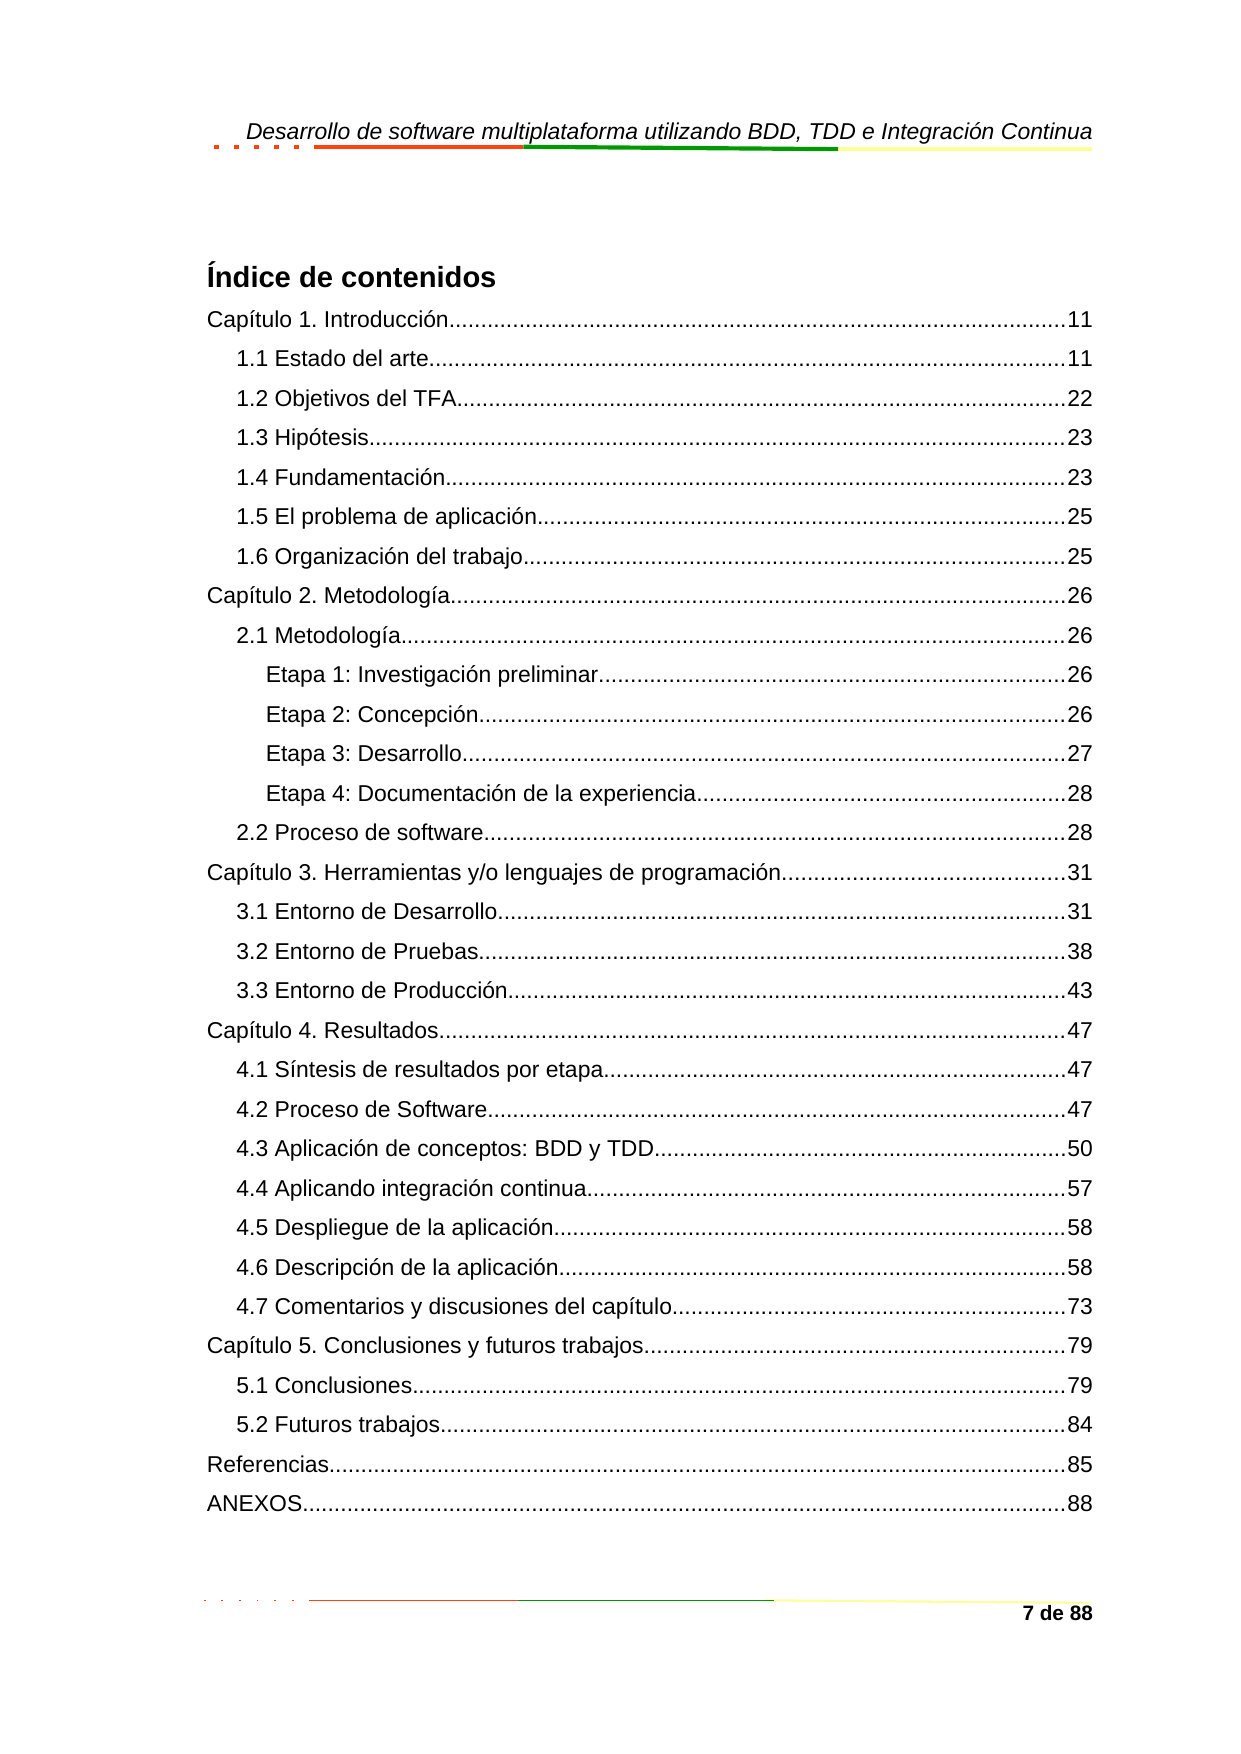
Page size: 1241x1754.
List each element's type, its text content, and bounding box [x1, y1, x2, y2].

text Capítulo 1. Introducción. 11 [207, 306, 1093, 332]
text 3.3 Entorno de Producción 43 [236, 977, 1093, 1003]
text ANEXOS 88 [207, 1490, 1093, 1517]
text 1.6 Organización del trabajo. 25 [236, 543, 1093, 569]
text 2.1 Metodología. 26 [236, 622, 1093, 648]
text 1.1 Estado del arte. 11 [236, 345, 1093, 372]
text 3.1 Entorno de Desarrollo. 31 [236, 898, 1093, 924]
text 1.3 Hipótesis. 23 [236, 424, 1093, 451]
text Etapa 2: Concepción. 26 [266, 701, 1093, 727]
text 4.6 Descripción de la aplicación. 58 [236, 1253, 1093, 1280]
text Etapa 4: Documentación de la experiencia. 28 [266, 780, 1093, 806]
text 4.2 Proceso de Software. 47 [236, 1096, 1093, 1122]
text Capítulo 2. Metodología. 26 [207, 582, 1093, 609]
text Referencias 85 [207, 1451, 1093, 1477]
text 4.1 Síntesis de resultados por etapa. 47 [236, 1056, 1093, 1082]
subtitle Índice de contenidos [207, 260, 1093, 293]
text Capítulo 3. Herramientas y/o lenguajes de programación. 31 [207, 859, 1093, 885]
text Etapa 1: Investigación preliminar. 26 [266, 661, 1093, 688]
text 1.4 Fundamentación. 23 [236, 464, 1093, 490]
text 4.4 Aplicando integración continua. 57 [236, 1174, 1093, 1201]
text 4.3 Aplicación de conceptos: BDD y TDD. 50 [236, 1135, 1093, 1161]
text 5.1 Conclusiones. 79 [236, 1372, 1093, 1398]
text 1.5 El problema de aplicación. 25 [236, 503, 1093, 530]
text 1.2 Objetivos del TFA. 22 [236, 385, 1093, 411]
text 3.2 Entorno de Pruebas 38 [236, 938, 1093, 964]
text 4.7 Comentarios y discusiones del capítulo. 73 [236, 1293, 1093, 1319]
text Capítulo 4. Resultados. 47 [207, 1017, 1093, 1043]
text 2.2 Proceso de software. 28 [236, 819, 1093, 846]
text 4.5 Despliegue de la aplicación. 58 [236, 1214, 1093, 1240]
text Capítulo 5. Conclusiones y futuros trabajos. 79 [207, 1332, 1093, 1359]
text Etapa 3: Desarrollo. 27 [266, 740, 1093, 767]
text 5.2 Futuros trabajos. 84 [236, 1411, 1093, 1438]
